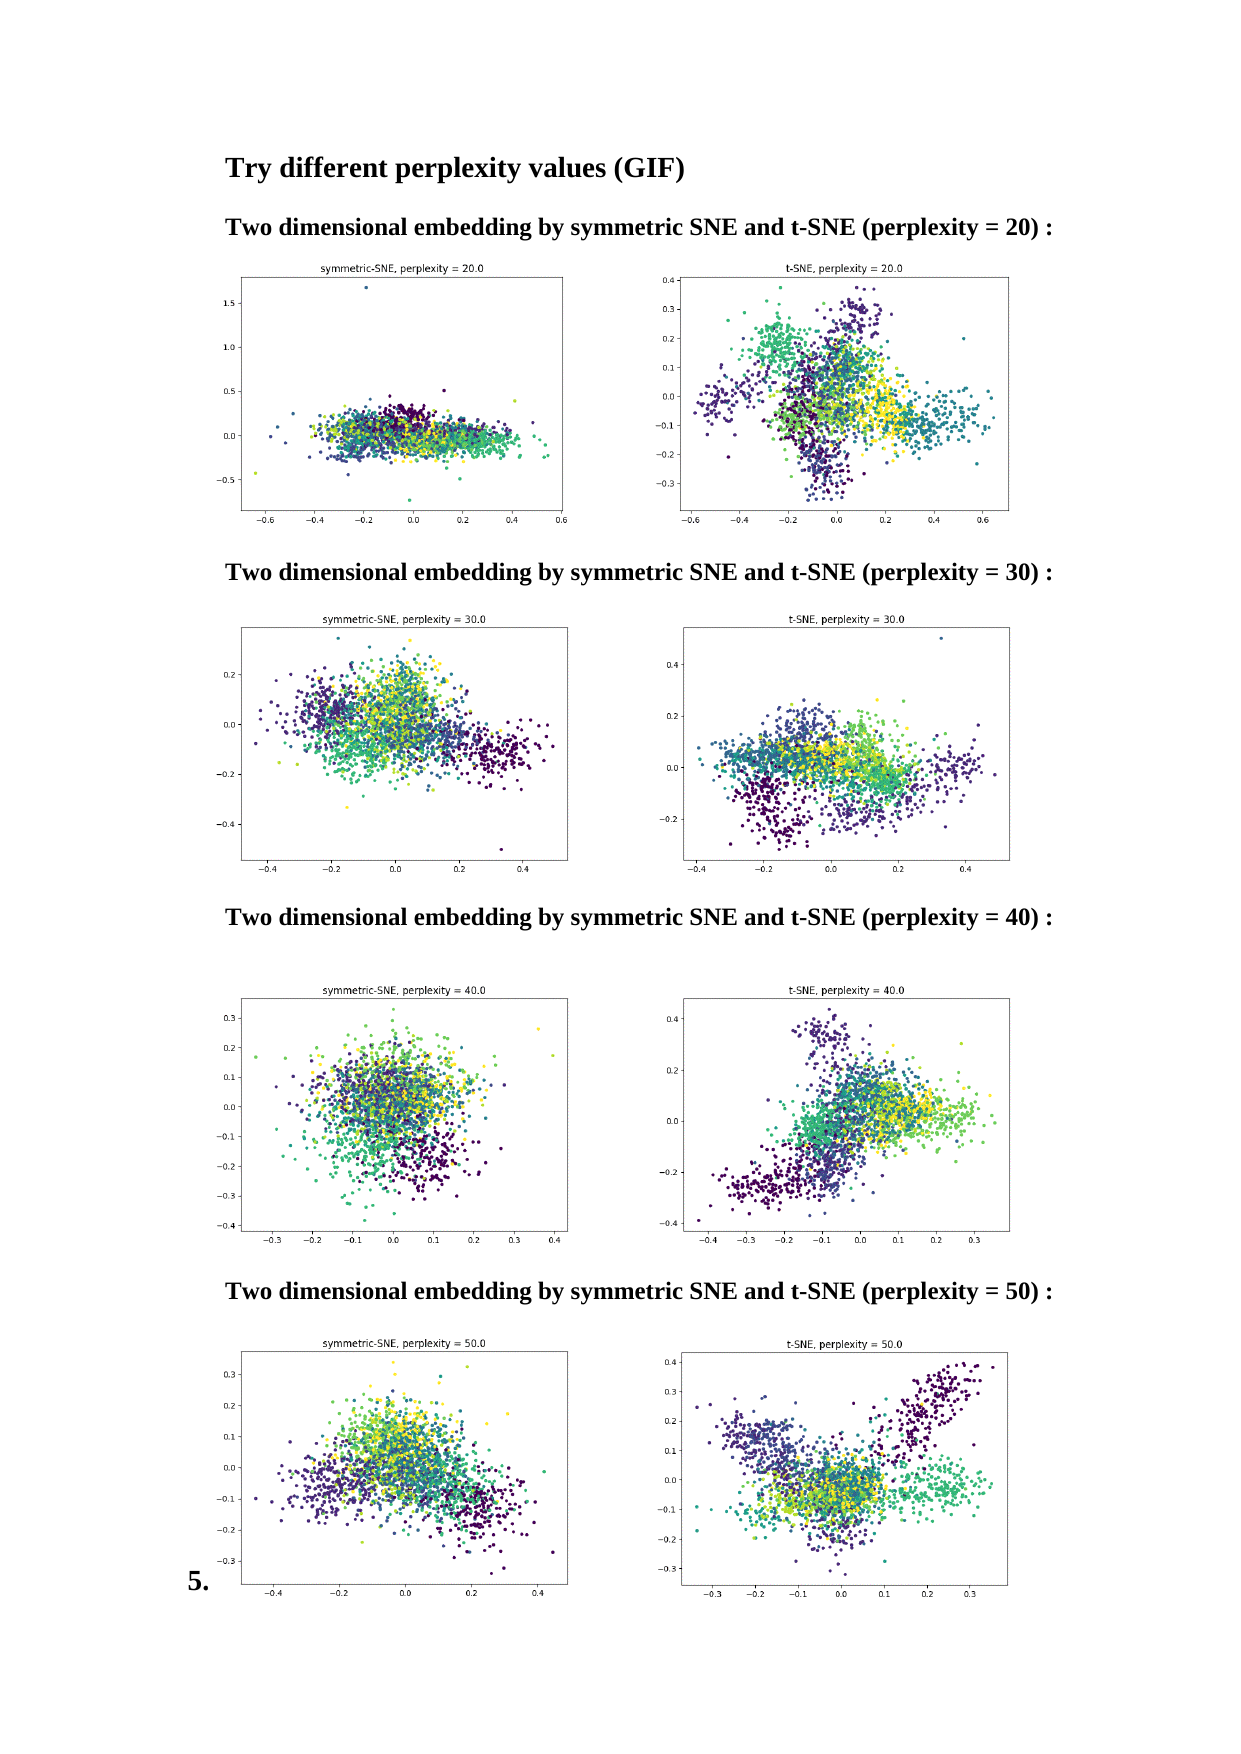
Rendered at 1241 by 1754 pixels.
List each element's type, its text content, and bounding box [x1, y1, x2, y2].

text Two dimensional embedding by symmetric SNE and t-SNE (perplexity = 40) : [150, 902, 1090, 931]
picture [650, 977, 1018, 1253]
picture [207, 256, 575, 533]
picture [648, 1331, 1016, 1607]
text Two dimensional embedding by symmetric SNE and t-SNE (perplexity = 30) : [150, 557, 1090, 586]
picture [650, 606, 1018, 882]
picture [207, 606, 575, 882]
picture [646, 256, 1017, 533]
text Two dimensional embedding by symmetric SNE and t-SNE (perplexity = 50) : [150, 1276, 1090, 1305]
list Discussion [1016, 1563, 1090, 1597]
picture [207, 1330, 575, 1606]
list Discussion [187, 1563, 207, 1597]
picture [207, 977, 575, 1253]
text Two dimensional embedding by symmetric SNE and t-SNE (perplexity = 20) : [150, 212, 1090, 241]
text Try different perplexity values (GIF) [150, 150, 1090, 183]
list Discussion [575, 1563, 648, 1597]
